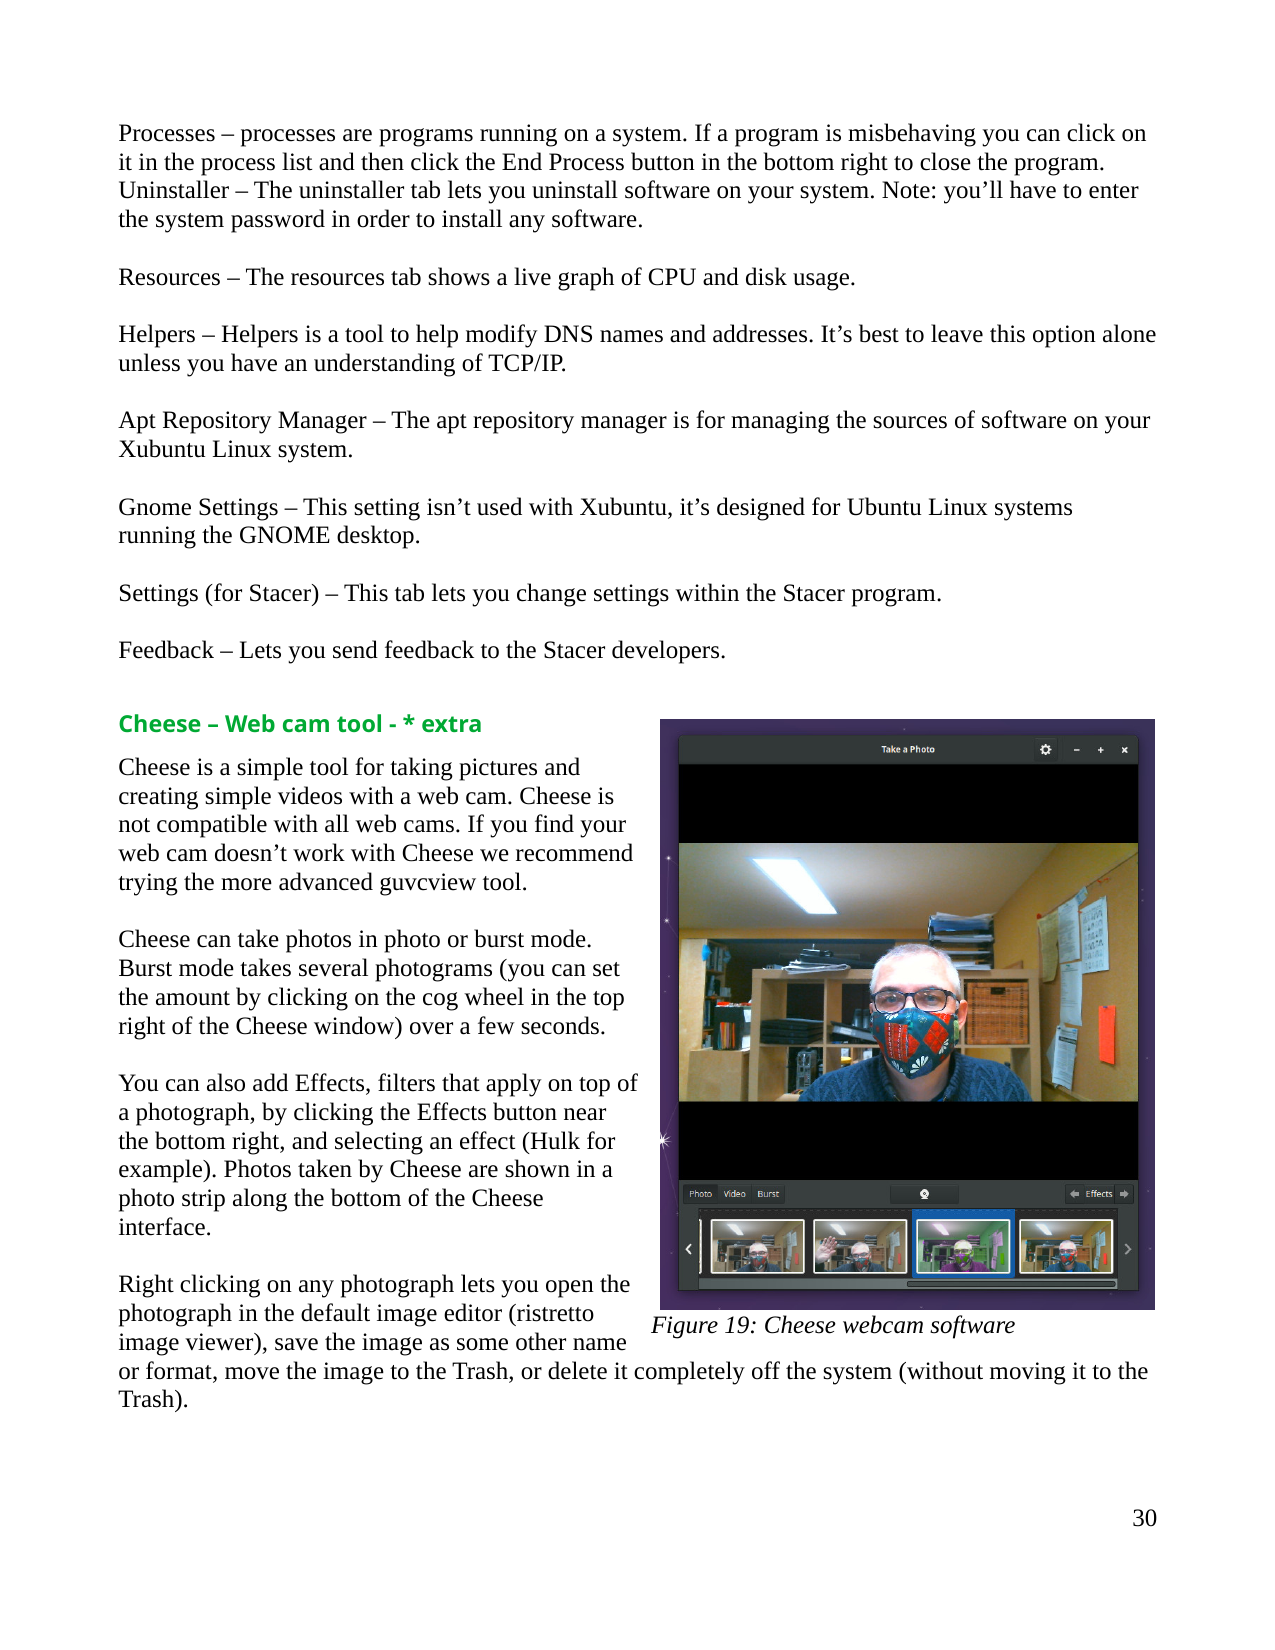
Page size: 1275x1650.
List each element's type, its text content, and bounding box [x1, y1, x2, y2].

text You can also add Effects, filters that apply on top of a photograph, by clicking the Effects button near the bottom right, and selecting an effect (Hulk for example). Photos taken by Cheese are shown in a photo strip along the bottom of the Cheese interface. [118, 1068, 651, 1241]
picture [660, 719, 1155, 1310]
text Right clicking on any photograph lets you open the photograph in the default image editor (ristretto image viewer), save the image as some other name or format, move the image to the Trash, or delete it completely off the system (without moving it to the Trash). [118, 1269, 1157, 1413]
text Resources – The resources tab shows a live graph of CPU and disk usage. [118, 262, 1157, 291]
text Settings (for Stacer) – This tab lets you change settings within the Stacer program. [118, 578, 1157, 607]
subtitle Cheese – Web cam tool - * extra [118, 708, 1157, 739]
text Feedback – Lets you send feedback to the Stacer developers. [118, 636, 1157, 664]
text Helpers – Helpers is a tool to help modify DNS names and addresses. It’s best to leave this option alone unless you have an understanding of TCP/IP. [118, 319, 1157, 377]
text Gnome Settings – This setting isn’t used with Xubuntu, it’s designed for Ubuntu Linux systems running the GNOME desktop. [118, 492, 1157, 549]
text Apt Repository Manager – The apt repository manager is for managing the sources of software on your Xubuntu Linux system. [118, 406, 1157, 463]
text [651, 1339, 1146, 1354]
text Uninstaller – The uninstaller tab lets you uninstall software on your system. Note: you’ll have to enter the system password in order to install any software. [118, 176, 1157, 233]
text Cheese is a simple tool for taking pictures and creating simple videos with a web cam. Cheese is not compatible with all web cams. If you find your web cam doesn’t work with Cheese we recommend trying the more advanced guvcview tool. [118, 752, 660, 896]
text Figure 19: Cheese webcam software [651, 776, 1146, 1339]
text Processes – processes are programs running on a system. If a program is misbehaving you can click on it in the process list and then click the End Process button in the bottom right to close the program. [118, 118, 1157, 176]
text Cheese can take photos in photo or burst mode. Burst mode takes several photograms (you can set the amount by clicking on the cog wheel in the top right of the Cheese window) over a few seconds. [118, 924, 651, 1039]
